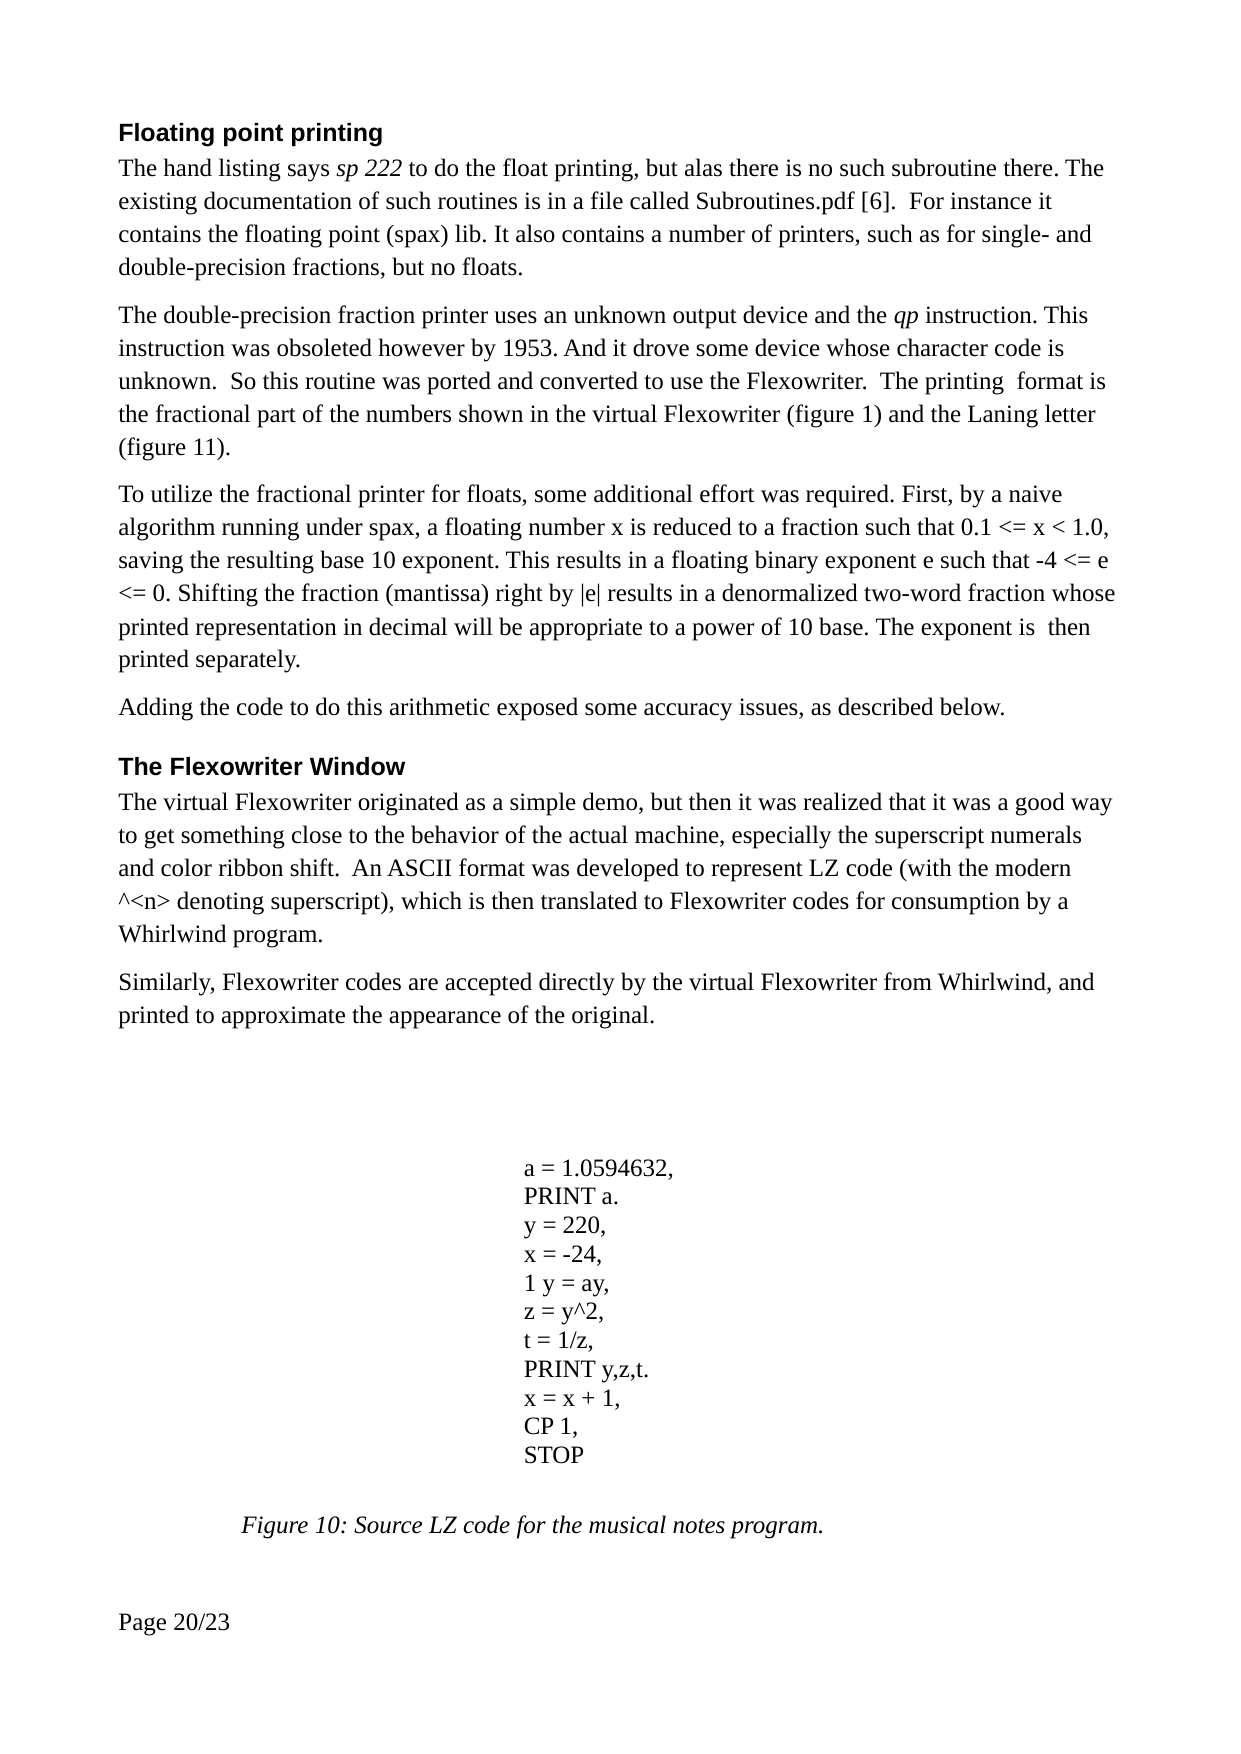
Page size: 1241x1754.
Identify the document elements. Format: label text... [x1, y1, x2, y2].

text Adding the code to do this arithmetic exposed some accuracy issues, as described below. [118, 692, 1122, 721]
text Similarly, Flexowriter codes are accepted directly by the virtual Flexowriter from Whirlwind, and printed to approximate the appearance of the original. [118, 967, 1122, 1029]
text Figure 10: Source LZ code for the musical notes program. [241, 1136, 999, 1539]
subtitle Floating point printing [118, 118, 1122, 147]
subtitle The Flexowriter Window [118, 752, 1122, 781]
text The virtual Flexowriter originated as a simple demo, but then it was realized that it was a good way to get something close to the behavior of the actual machine, especially the superscript numerals and color ribbon shift. An ASCII format was developed to represent LZ code (with the modern ^<n> denoting superscript), which is then translated to Flexowriter codes for consumption by a Whirlwind program. [118, 787, 1122, 948]
text To utilize the fractional printer for floats, some additional effort was required. First, by a naive algorithm running under spax, a floating number x is reduced to a fraction such that 0.1 <= x < 1.0, saving the resulting base 10 exponent. This results in a floating binary exponent e such that -4 <= e <= 0. Shifting the fraction (mantissa) right by |e| results in a denormalized two-word fraction whose printed representation in decimal will be appropriate to a power of 10 base. The exponent is then printed separately. [118, 479, 1122, 673]
text The hand listing says sp 222 to do the float printing, but alas there is no such subroutine there. The existing documentation of such routines is in a file called Subroutines.pdf [6]. For instance it contains the floating point (spax) lib. It also contains a number of printers, such as for single- and double-precision fractions, but no floats. [118, 153, 1122, 281]
text The double-precision fraction printer uses an unknown output device and the qp instruction. This instruction was obsoleted however by 1953. And it drove some device whose character code is unknown. So this routine was ported and converted to use the Flexowriter. The printing format is the fractional part of the numbers shown in the virtual Flexowriter (figure 1) and the Laning letter (figure 11). [118, 300, 1122, 461]
